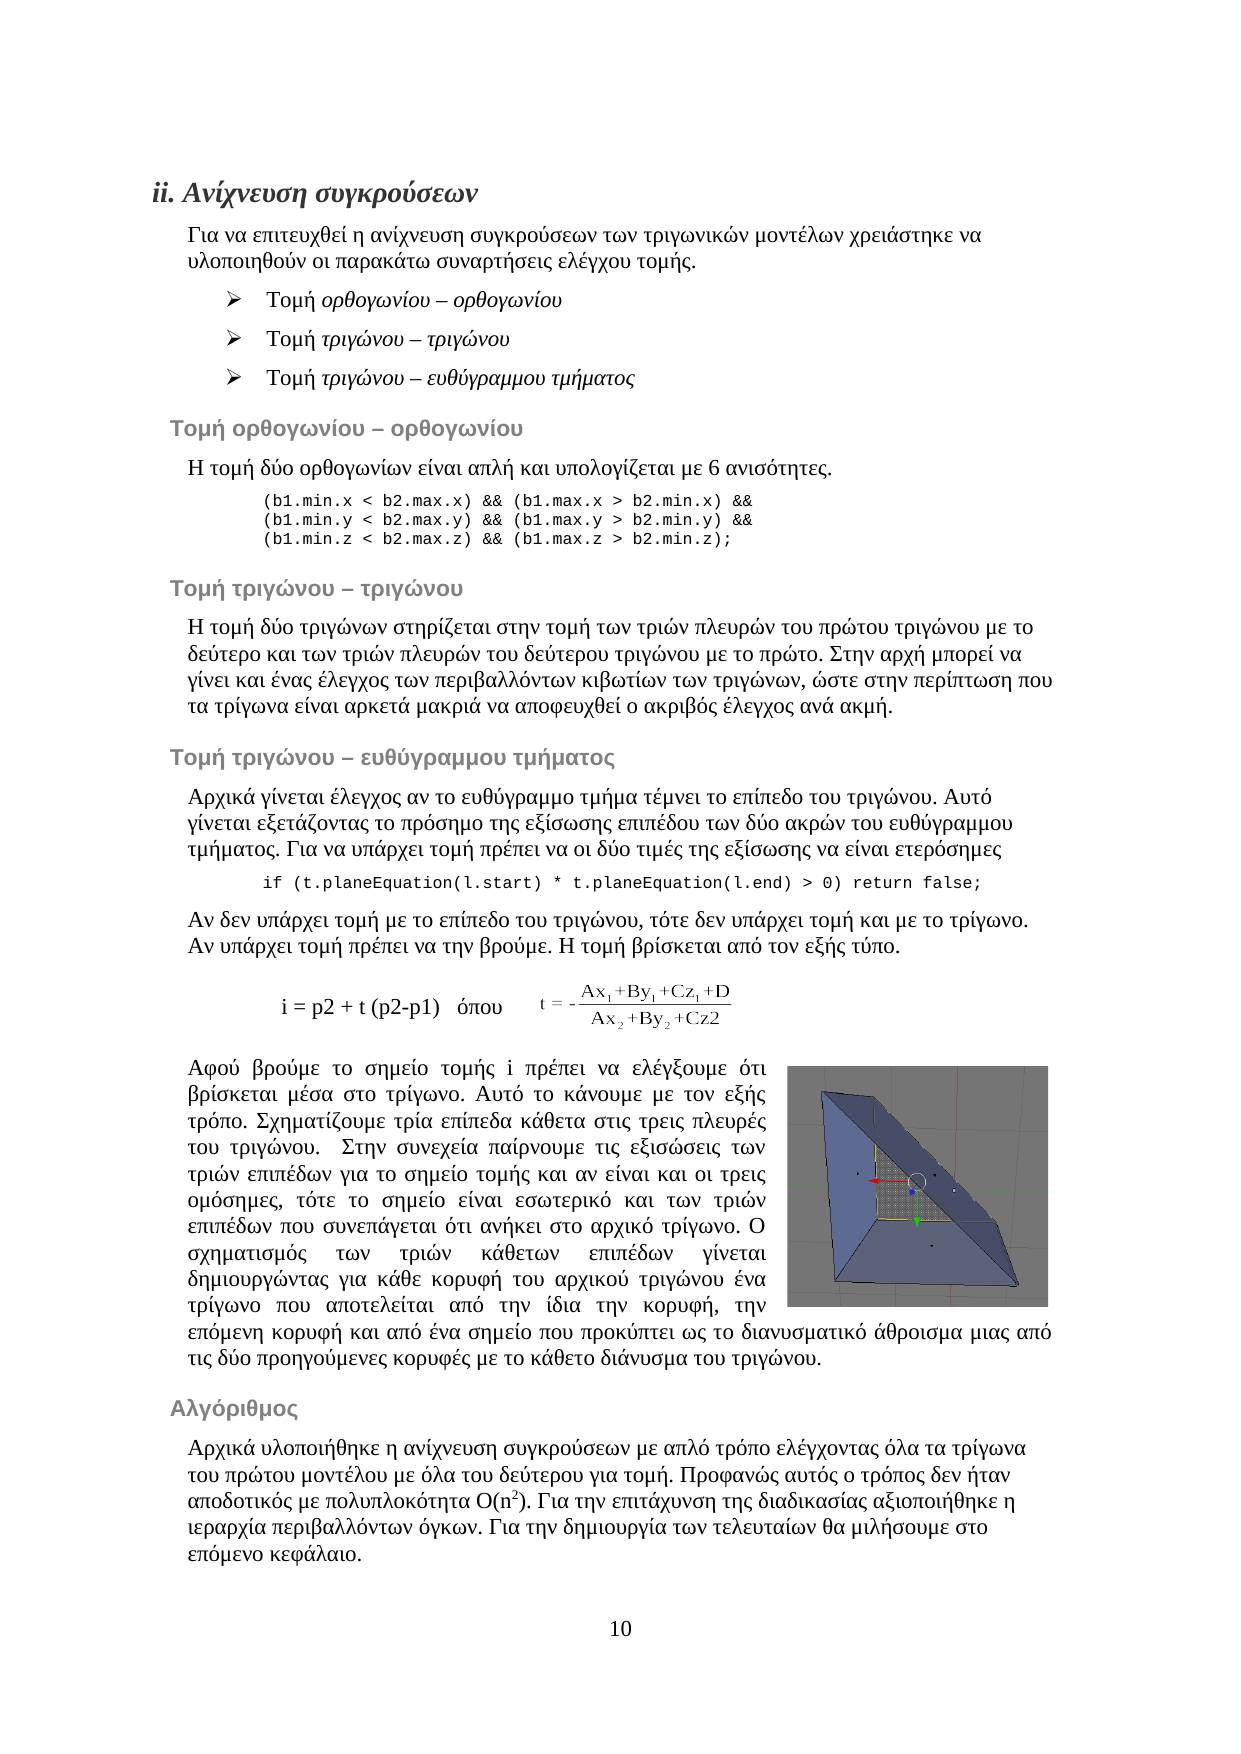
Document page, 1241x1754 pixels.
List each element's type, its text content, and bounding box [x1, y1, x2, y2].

subtitle ii. Ανίχνευση συγκρούσεων [152, 175, 1053, 208]
subtitle Τομή τριγώνου – ευθύγραμμου τμήματος [169, 744, 1053, 770]
text Αφού βρούμε το σημείο τομής i πρέπει να ελέγξουμε ότι βρίσκεται μέσα στο τρίγωνο. Αυτό το κάνουμε με τον εξής τρόπο. Σχηματίζουμε τρία επίπεδα κάθετα στις τρεις πλευρές του τριγώνου. Στην συνεχεία παίρνουμε τις εξισώσεις των τριών επιπέδων για το σημείο τομής και αν είναι και οι τρεις ομόσημες, τότε το σημείο είναι εσωτερικό και των τριών επιπέδων που συνεπάγεται ότι ανήκει στο αρχικό τρίγωνο. Ο σχηματισμός των τριών κάθετων επιπέδων γίνεται δημιουργώντας για κάθε κορυφή του αρχικού τριγώνου ένα τρίγωνο που αποτελείται από την ίδια την κορυφή, την επόμενη κορυφή και από ένα σημείο που προκύπτει ως το διανυσματικό άθροισμα μιας από τις δύο προηγούμενες κορυφές με το κάθετο διάνυσμα του τριγώνου. [187, 1054, 1053, 1370]
text Αν δεν υπάρχει τομή με το επίπεδο του τριγώνου, τότε δεν υπάρχει τομή και με το τρίγωνο. Αν υπάρχει τομή πρέπει να την βρούμε. Η τομή βρίσκεται από τον εξής τύπο. [187, 906, 1053, 958]
subtitle Τομή τριγώνου – τριγώνου [169, 574, 1053, 601]
text if (t.planeEquation(l.start) * t.planeEquation(l.end) > 0) return false; [187, 874, 1053, 893]
text (b1.min.x < b2.max.x) && (b1.max.x > b2.min.x) && (b1.min.y < b2.max.y) && (b1.max.y > b2.min.y) && (b1.min.z < b2.max.z) && (b1.max.z > b2.min.z); [188, 493, 1053, 549]
text Η τομή δύο ορθογωνίων είναι απλή και υπολογίζεται με 6 ανισότητες. [187, 454, 1053, 481]
text Αρχικά υλοποιήθηκε η ανίχνευση συγκρούσεων με απλό τρόπο ελέγχοντας όλα τα τρίγωνα του πρώτου μοντέλου με όλα του δεύτερου για τομή. Προφανώς αυτός ο τρόπος δεν ήταν αποδοτικός με πολυπλοκότητα O(n2). Για την επιτάχυνση της διαδικασίας αξιοποιήθηκε η ιεραρχία περιβαλλόντων όγκων. Για την δημιουργία των τελευταίων θα μιλήσουμε στο επόμενο κεφάλαιο. [187, 1434, 1053, 1566]
text Για να επιτευχθεί η ανίχνευση συγκρούσεων των τριγωνικών μοντέλων χρειάστηκε να υλοποιηθούν οι παρακάτω συναρτήσεις ελέγχου τομής. [187, 221, 1053, 274]
list Τομή ορθογωνίου – ορθογωνίου [225, 286, 1053, 313]
subtitle Τομή ορθογωνίου – ορθογωνίου [169, 415, 1053, 442]
list Τομή τριγώνου – τριγώνου [225, 325, 1053, 351]
subtitle Αλγόριθμος [169, 1395, 1053, 1422]
picture [787, 1066, 1033, 1307]
list Τομή τριγώνου – ευθύγραμμου τμήματος [225, 364, 1053, 390]
text Αρχικά γίνεται έλεγχος αν το ευθύγραμμο τμήμα τέμνει το επίπεδο του τριγώνου. Αυτό γίνεται εξετάζοντας το πρόσημο της εξίσωσης επιπέδου των δύο ακρών του ευθύγραμμου τμήματος. Για να υπάρχει τομή πρέπει να οι δύο τιμές της εξίσωσης να είναι ετερόσημες [187, 783, 1053, 862]
text i = p2 + t (p2-p1) όπου [281, 971, 1053, 1042]
text Η τομή δύο τριγώνων στηρίζεται στην τομή των τριών πλευρών του πρώτου τριγώνου με το δεύτερο και των τριών πλευρών του δεύτερου τριγώνου με το πρώτο. Στην αρχή μπορεί να γίνει και ένας έλεγχος των περιβαλλόντων κιβωτίων των τριγώνων, ώστε στην περίπτωση που τα τρίγωνα είναι αρκετά μακριά να αποφευχθεί ο ακριβός έλεγχος ανά ακμή. [187, 613, 1053, 719]
